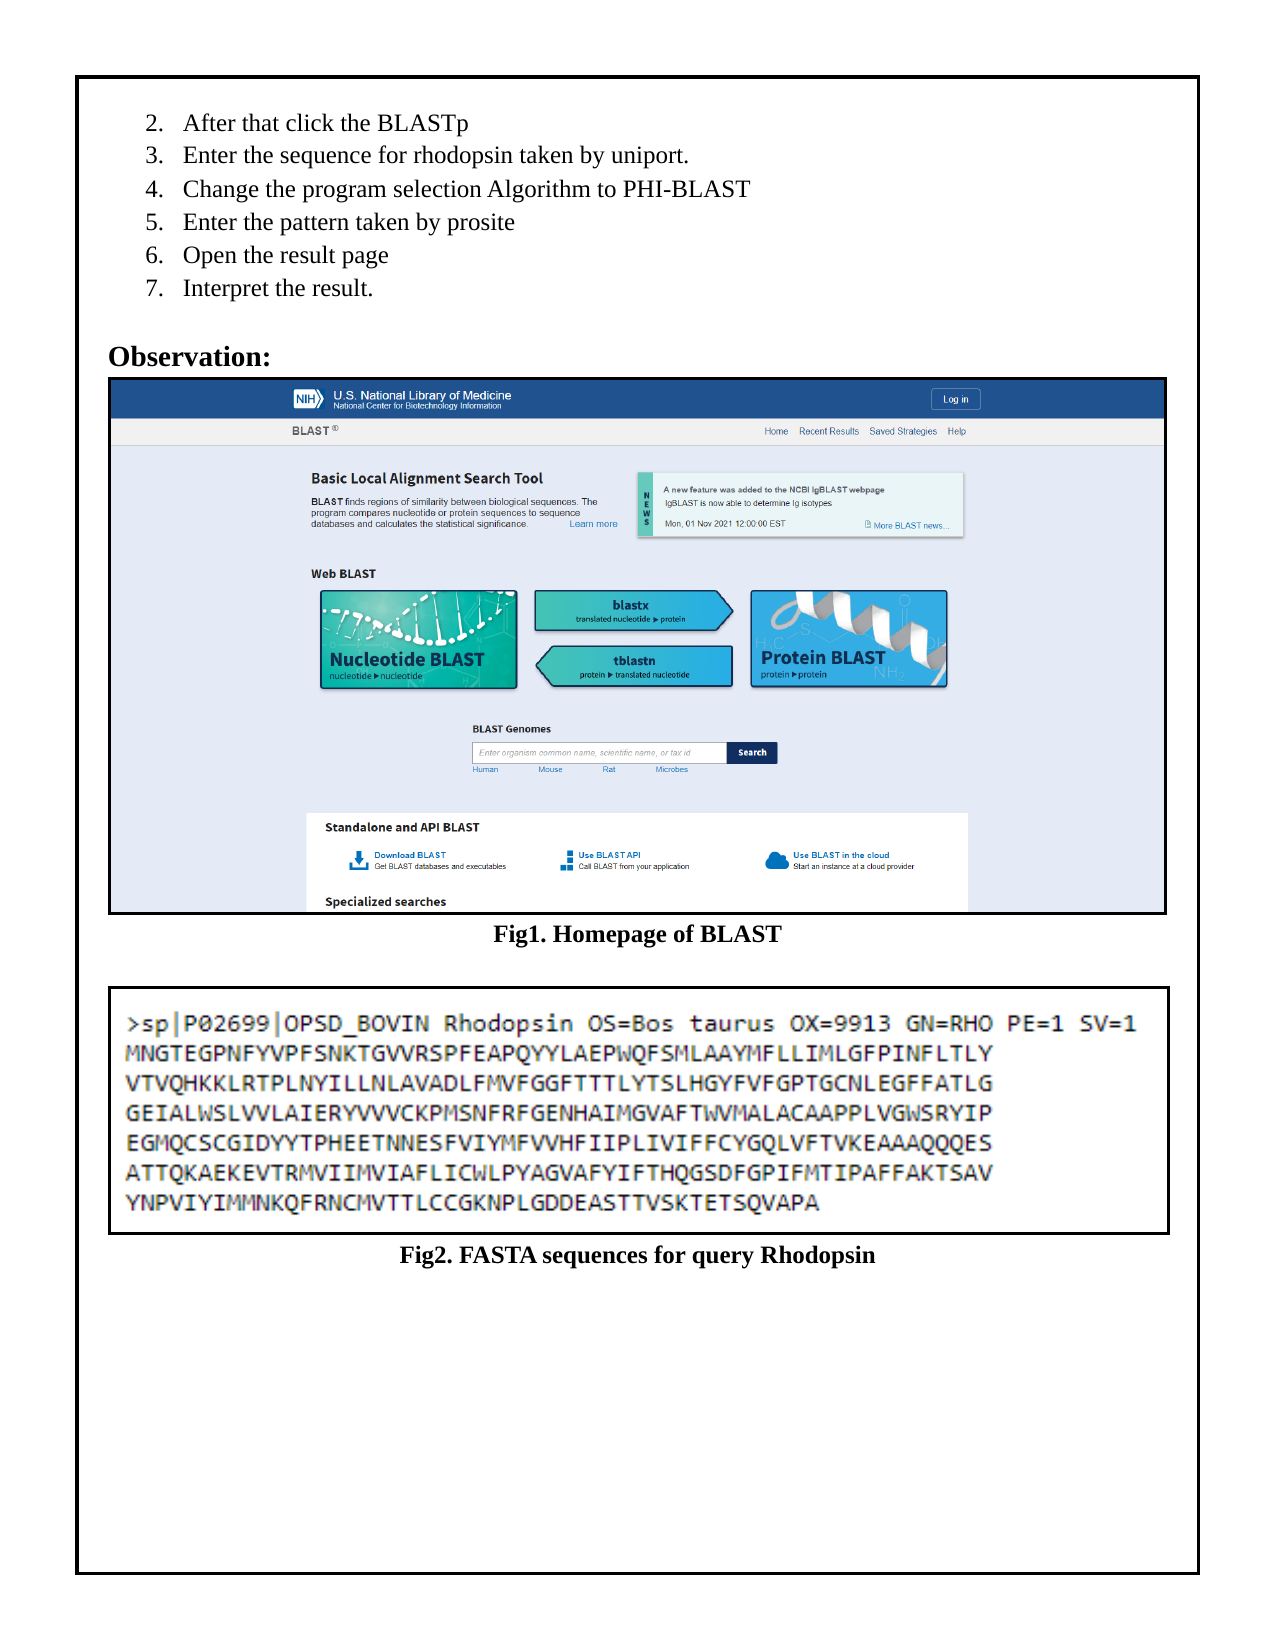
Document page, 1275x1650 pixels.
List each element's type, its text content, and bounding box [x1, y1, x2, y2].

text Observation: [108, 339, 1167, 372]
list Open the result page [145, 240, 1167, 268]
list Interpret the result. [145, 273, 1167, 301]
text Fig1. Homepage of BLAST [108, 915, 1167, 948]
text Fig2. FASTA sequences for query Rhodopsin [108, 1235, 1167, 1268]
list After that click the BLASTp [145, 108, 1167, 136]
list Enter the sequence for rhodopsin taken by uniport. [145, 141, 1167, 169]
list Enter the pattern taken by prosite [145, 207, 1167, 235]
list Change the program selection Algorithm to PHI-BLAST [145, 174, 1167, 202]
